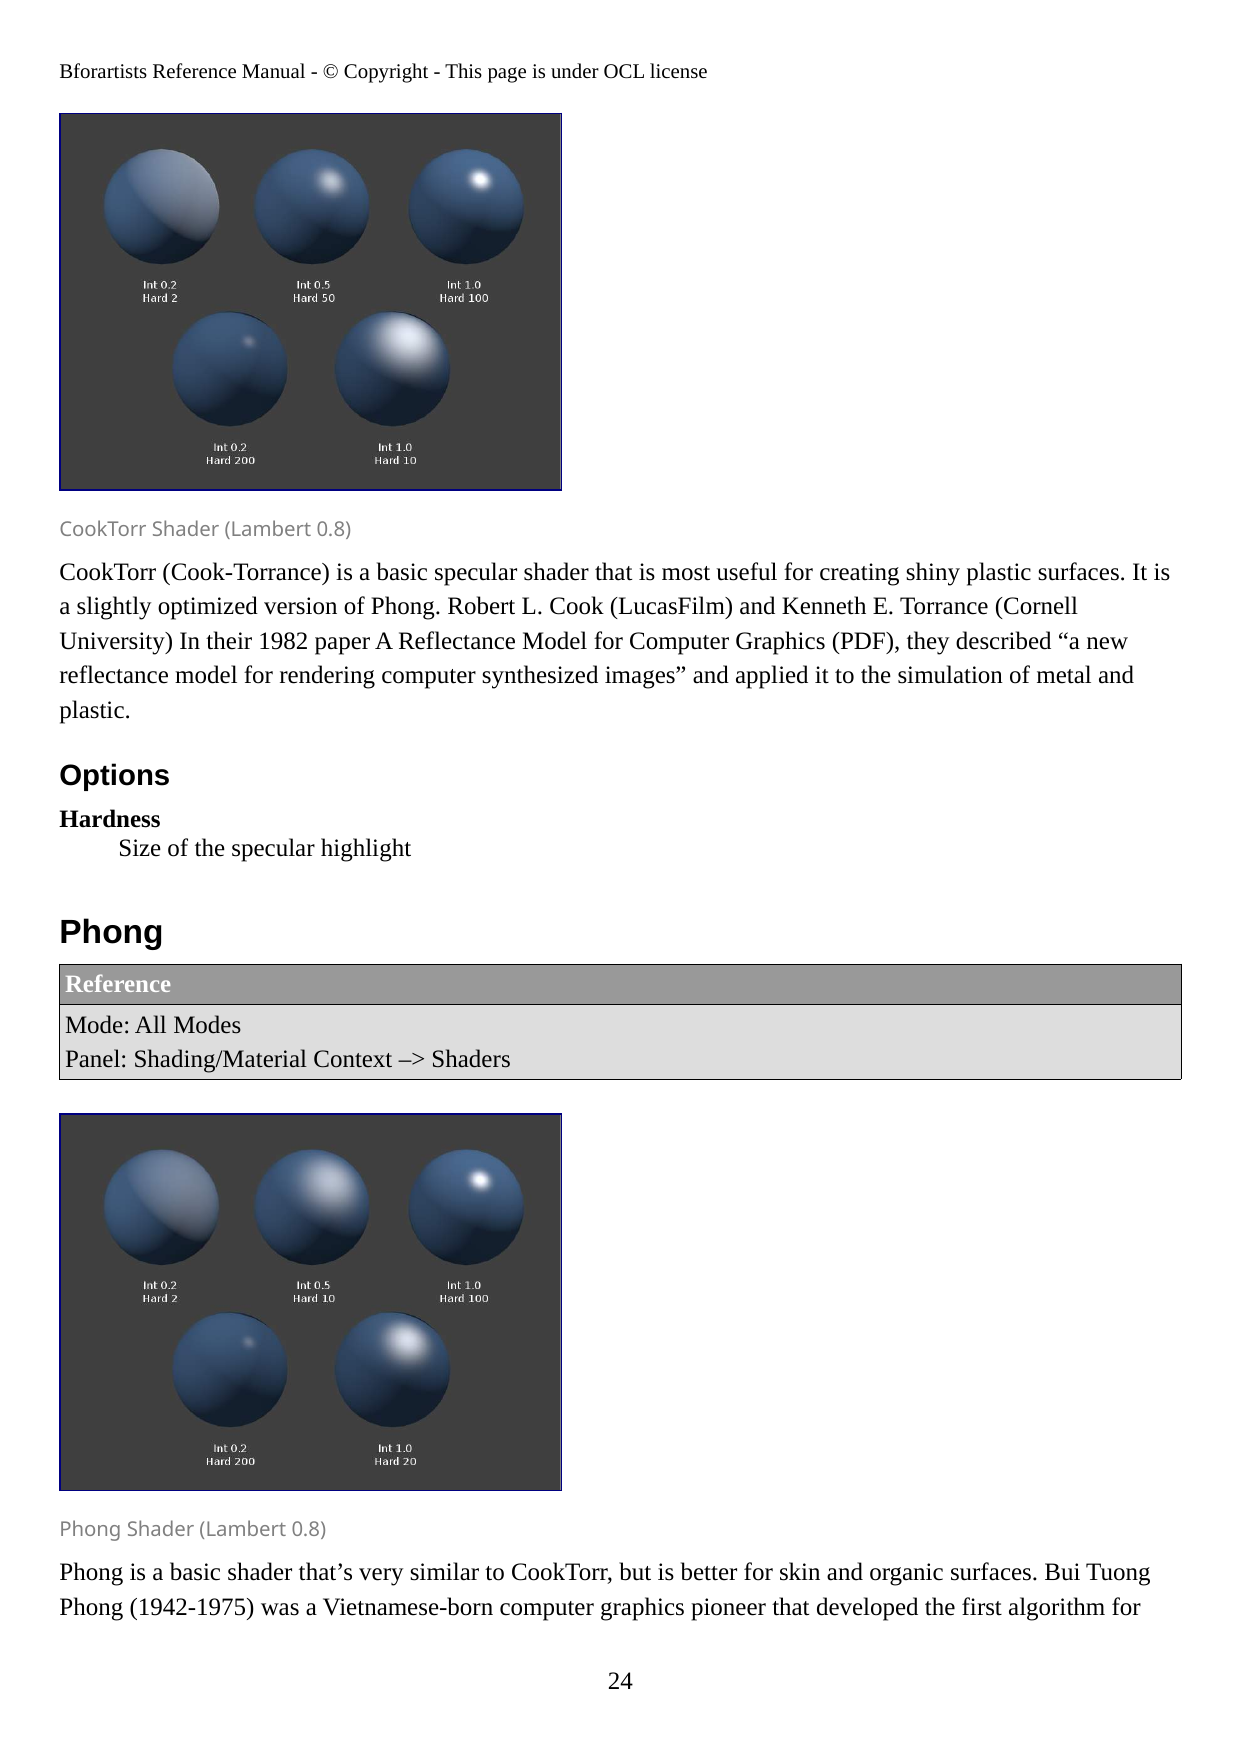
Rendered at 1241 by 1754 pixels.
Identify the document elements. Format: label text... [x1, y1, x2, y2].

text CookTorr Shader (Lambert 0.8) [59, 511, 1181, 542]
picture [61, 1115, 561, 1490]
subtitle Hardness [59, 804, 1181, 833]
text Phong Shader (Lambert 0.8) [59, 1512, 1181, 1543]
subtitle Options [59, 758, 1181, 792]
table_cell Mode: All Modes Panel: Shading/Material Context –> Shaders [60, 1005, 1181, 1079]
subtitle Phong [59, 912, 1181, 951]
text CookTorr (Cook-Torrance) is a basic specular shader that is most useful for creating shiny plastic surfaces. It is a slightly optimized version of Phong. Robert L. Cook (LucasFilm) and Kenneth E. Torrance (Cornell University) In their 1982 paper A Reflectance Model for Computer Graphics (PDF), they described “a new reflectance model for rendering computer synthesized images” and applied it to the simulation of metal and plastic. [59, 557, 1181, 723]
table_header Reference [60, 965, 1181, 1004]
list Size of the specular highlight [118, 833, 1181, 862]
picture [61, 114, 561, 489]
text Phong is a basic shader that’s very similar to CookTorr, but is better for skin and organic surfaces. Bui Tuong Phong (1942-1975) was a Vietnamese-born computer graphics pioneer that developed the first algorithm for [59, 1557, 1181, 1621]
